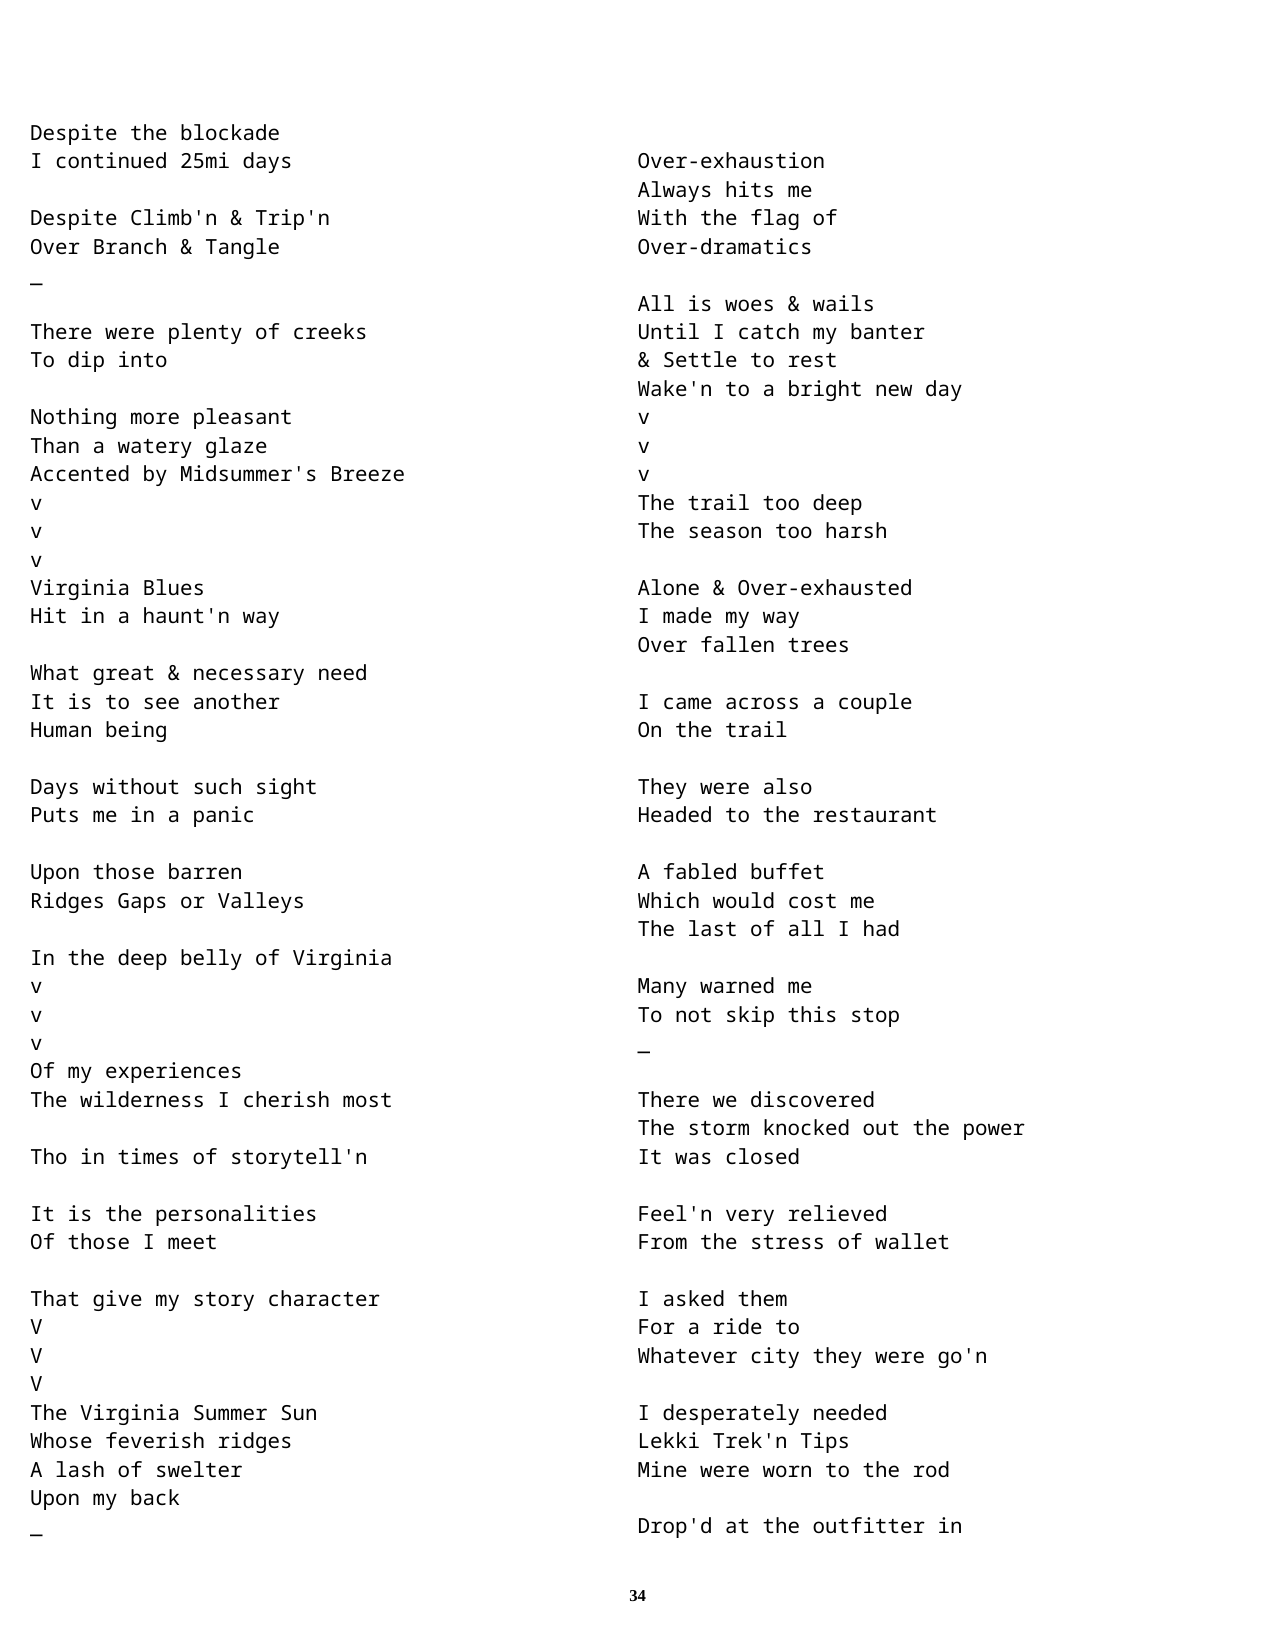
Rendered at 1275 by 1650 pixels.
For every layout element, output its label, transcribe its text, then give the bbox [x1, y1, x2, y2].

text There we discovered [637, 1085, 1245, 1113]
text v [637, 459, 1245, 488]
text _ [30, 260, 637, 289]
text A fabled buffet [637, 857, 1245, 886]
text Headed to the restaurant [637, 801, 1245, 829]
text Over Branch & Tangle [30, 232, 637, 260]
text I made my way [637, 602, 1245, 630]
text I desperately needed [637, 1398, 1245, 1426]
text Despite Climb'n & Trip'n [30, 203, 637, 232]
text Over-dramatics [637, 232, 1245, 260]
text Over-exhaustion [637, 147, 1245, 175]
text I came across a couple [637, 687, 1245, 715]
text v [637, 402, 1245, 431]
text It is the personalities [30, 1199, 637, 1227]
text To dip into [30, 346, 637, 374]
text Alone & Over-exhausted [637, 573, 1245, 602]
text The trail too deep [637, 488, 1245, 516]
text _ [637, 1028, 1245, 1057]
text To not skip this stop [637, 1000, 1245, 1028]
text Than a watery glaze [30, 431, 637, 459]
text In the deep belly of Virginia [30, 943, 637, 971]
text Feel'n very relieved [637, 1199, 1245, 1227]
text The Virginia Summer Sun [30, 1398, 637, 1426]
text With the flag of [637, 203, 1245, 232]
text Of my experiences [30, 1057, 637, 1085]
text Over fallen trees [637, 630, 1245, 658]
text What great & necessary need [30, 658, 637, 687]
text v [637, 431, 1245, 459]
text Virginia Blues [30, 573, 637, 602]
text On the trail [637, 715, 1245, 744]
text Upon my back [30, 1483, 637, 1512]
text The season too harsh [637, 516, 1245, 545]
text Which would cost me [637, 886, 1245, 914]
text Accented by Midsummer's Breeze [30, 459, 637, 488]
text From the stress of wallet [637, 1227, 1245, 1256]
text For a ride to [637, 1312, 1245, 1341]
text Days without such sight [30, 772, 637, 801]
text That give my story character [30, 1284, 637, 1312]
text v [30, 1028, 637, 1057]
text Many warned me [637, 971, 1245, 1000]
text Whose feverish ridges [30, 1426, 637, 1455]
text Drop'd at the outfitter in [637, 1512, 1245, 1540]
text Hit in a haunt'n way [30, 602, 637, 630]
text Whatever city they were go'n [637, 1341, 1245, 1369]
text Despite the blockade [30, 118, 637, 147]
text Nothing more pleasant [30, 402, 637, 431]
text Wake'n to a bright new day [637, 374, 1245, 402]
text V [30, 1369, 637, 1398]
text They were also [637, 772, 1245, 801]
text All is woes & wails [637, 289, 1245, 317]
text Tho in times of storytell'n [30, 1142, 637, 1170]
text Always hits me [637, 175, 1245, 203]
text _ [30, 1512, 637, 1540]
text V [30, 1312, 637, 1341]
text Until I catch my banter [637, 317, 1245, 346]
text Lekki Trek'n Tips [637, 1426, 1245, 1455]
text & Settle to rest [637, 346, 1245, 374]
text Puts me in a panic [30, 801, 637, 829]
text Upon those barren [30, 857, 637, 886]
text Ridges Gaps or Valleys [30, 886, 637, 914]
text Human being [30, 715, 637, 744]
text v [30, 516, 637, 545]
text v [30, 971, 637, 1000]
text The last of all I had [637, 914, 1245, 943]
text v [30, 1000, 637, 1028]
text A lash of swelter [30, 1455, 637, 1483]
text The wilderness I cherish most [30, 1085, 637, 1113]
text There were plenty of creeks [30, 317, 637, 346]
text It is to see another [30, 687, 637, 715]
text I continued 25mi days [30, 147, 637, 175]
text v [30, 545, 637, 573]
text The storm knocked out the power [637, 1113, 1245, 1142]
text Mine were worn to the rod [637, 1455, 1245, 1483]
text Of those I meet [30, 1227, 637, 1256]
text I asked them [637, 1284, 1245, 1312]
text V [30, 1341, 637, 1369]
text It was closed [637, 1142, 1245, 1170]
text v [30, 488, 637, 516]
